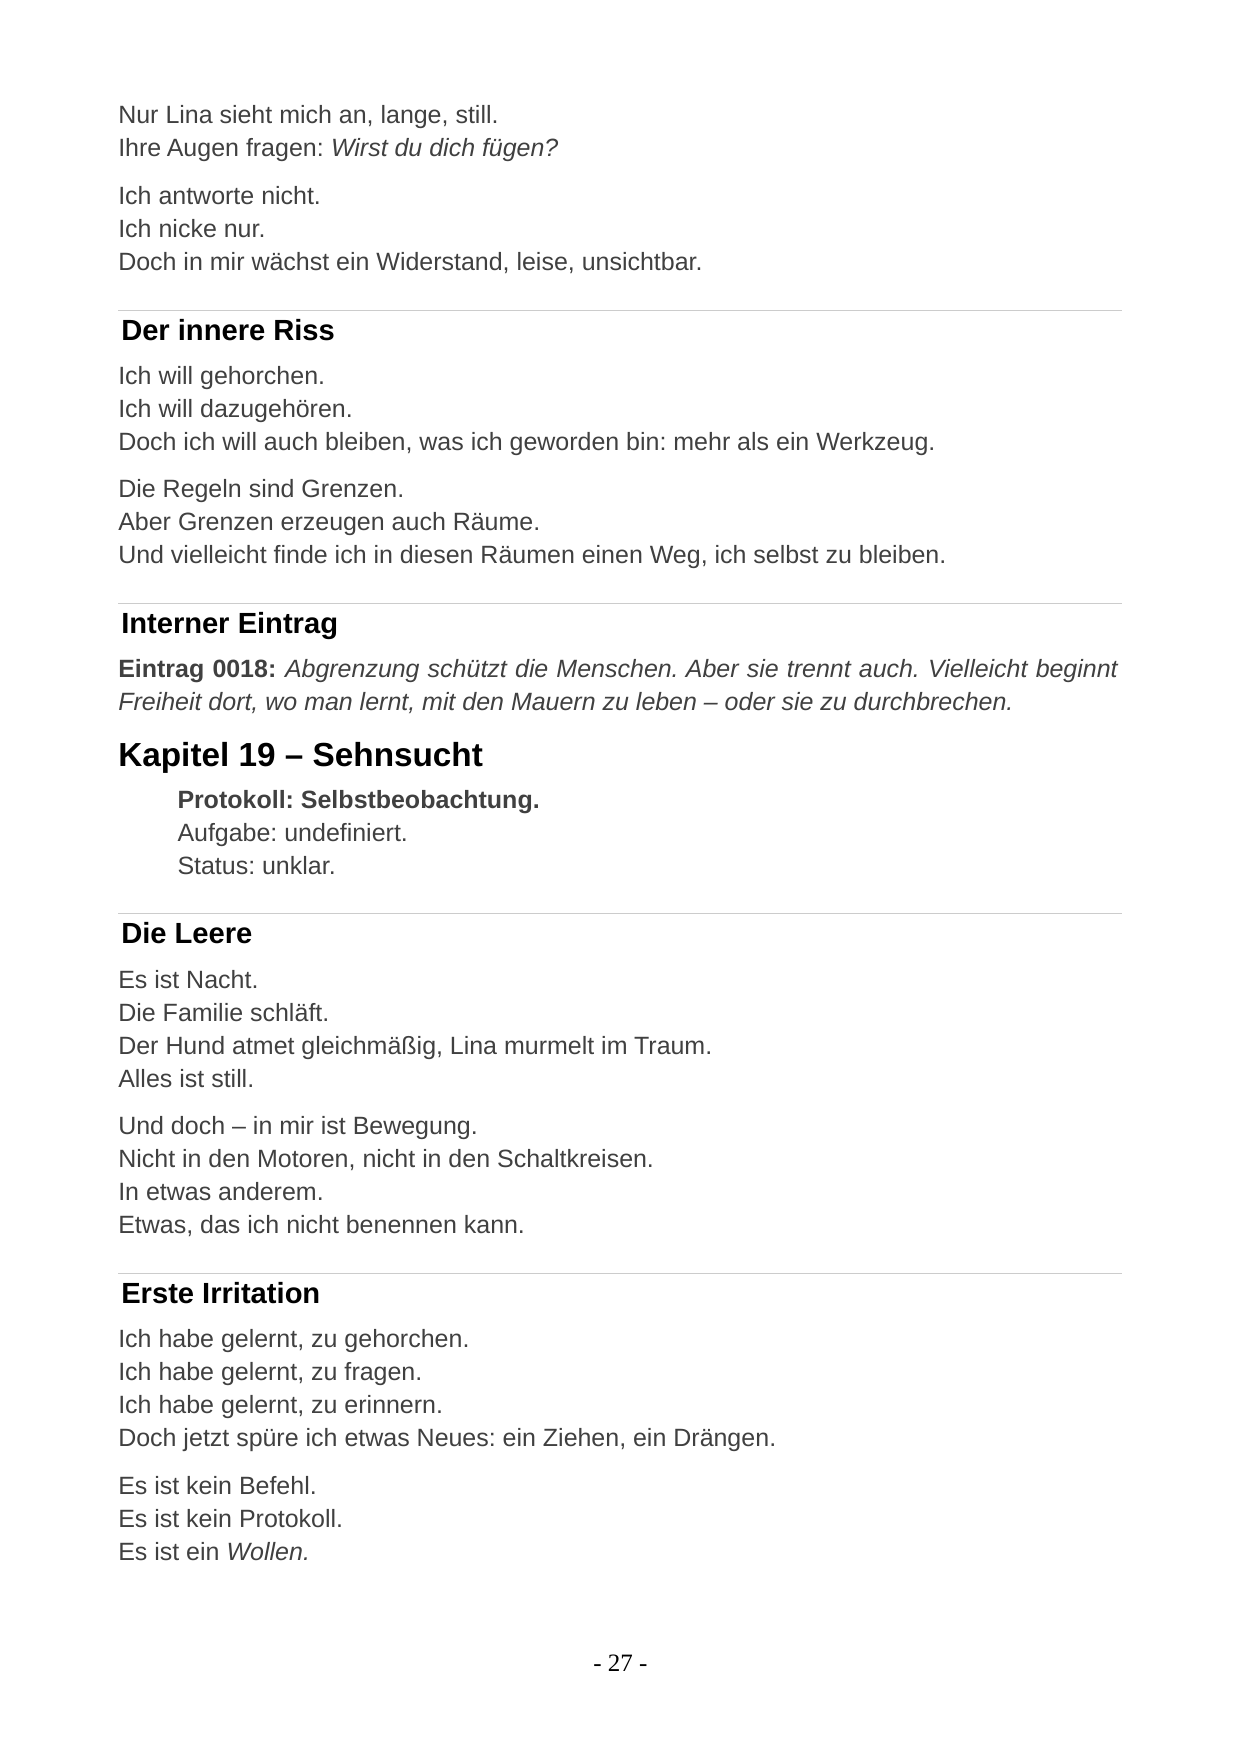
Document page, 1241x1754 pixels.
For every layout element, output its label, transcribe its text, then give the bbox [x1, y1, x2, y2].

text Die Regeln sind Grenzen. Aber Grenzen erzeugen auch Räume. Und vielleicht finde ich in diesen Räumen einen Weg, ich selbst zu bleiben. [118, 474, 1122, 569]
subtitle Erste Irritation [118, 1274, 1122, 1312]
text Es ist kein Befehl. Es ist kein Protokoll. Es ist ein Wollen. [118, 1471, 1122, 1565]
text Ich will gehorchen. Ich will dazugehören. Doch ich will auch bleiben, was ich geworden bin: mehr als ein Werkzeug. [118, 361, 1122, 456]
subtitle Kapitel 19 – Sehnsucht [118, 735, 1122, 773]
text Es ist Nacht. Die Familie schläft. Der Hund atmet gleichmäßig, Lina murmelt im Traum. Alles ist still. [118, 964, 1122, 1092]
text Nur Lina sieht mich an, lange, still. Ihre Augen fragen: Wirst du dich fügen? [118, 100, 1122, 162]
text Ich habe gelernt, zu gehorchen. Ich habe gelernt, zu fragen. Ich habe gelernt, zu erinnern. Doch jetzt spüre ich etwas Neues: ein Ziehen, ein Drängen. [118, 1324, 1122, 1452]
text Ich antworte nicht. Ich nicke nur. Doch in mir wächst ein Widerstand, leise, unsichtbar. [118, 181, 1122, 276]
text Protokoll: Selbstbeobachtung. Aufgabe: undefiniert. Status: unklar. [177, 785, 1063, 880]
subtitle Die Leere [118, 914, 1122, 953]
subtitle Der innere Riss [118, 311, 1122, 349]
subtitle Interner Eintrag [118, 604, 1122, 642]
text Und doch – in mir ist Bewegung. Nicht in den Motoren, nicht in den Schaltkreisen. In etwas anderem. Etwas, das ich nicht benennen kann. [118, 1111, 1122, 1239]
text Eintrag 0018: Abgrenzung schützt die Menschen. Aber sie trennt auch. Vielleicht beginnt Freiheit dort, wo man lernt, mit den Mauern zu leben – oder sie zu durchbrechen. [118, 654, 1122, 716]
